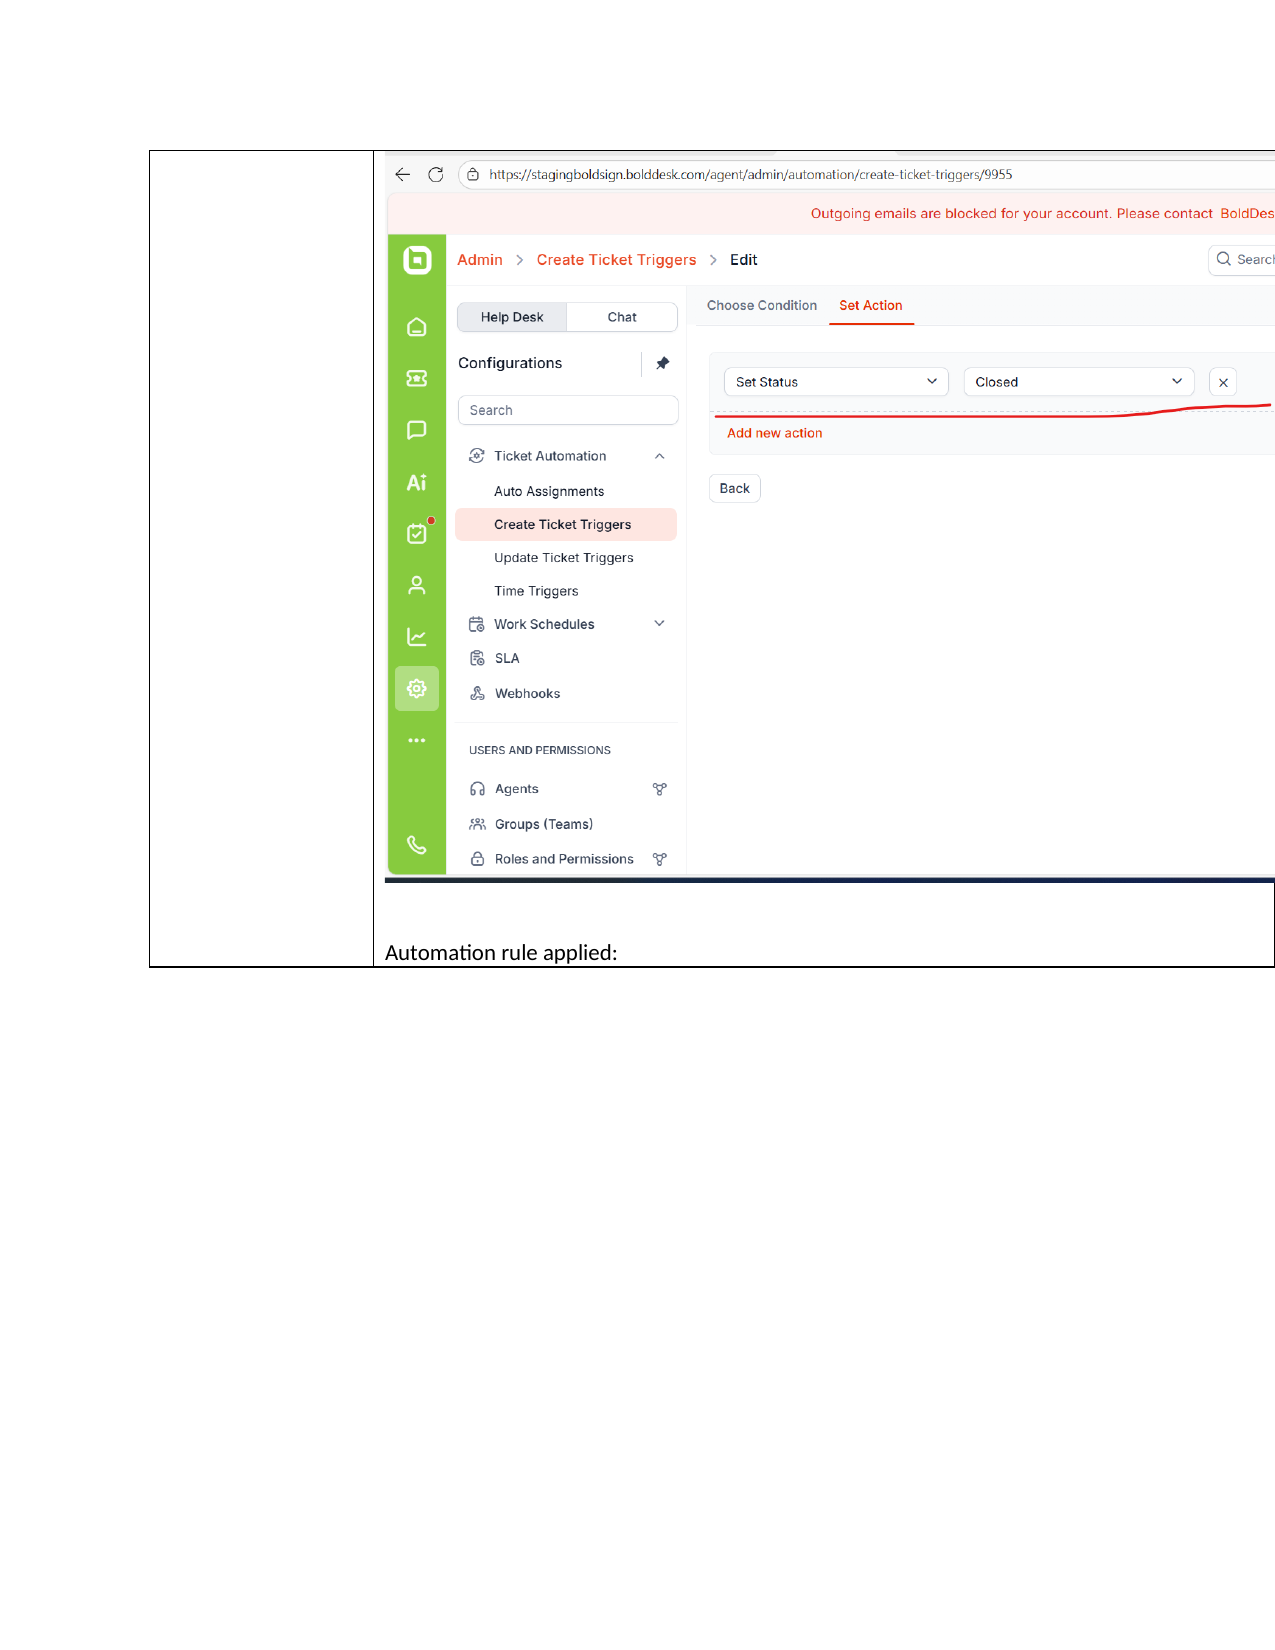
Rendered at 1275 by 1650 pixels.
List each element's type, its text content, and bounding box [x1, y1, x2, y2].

table_cell Automation trigger case: Automation rule applied: Time properly updated in the metrics field: [374, 151, 1274, 966]
table_cell Ensure create ticket trigger case For status change. And ensure “Full resolution time” updated in the insights tab correctly. [150, 151, 373, 966]
